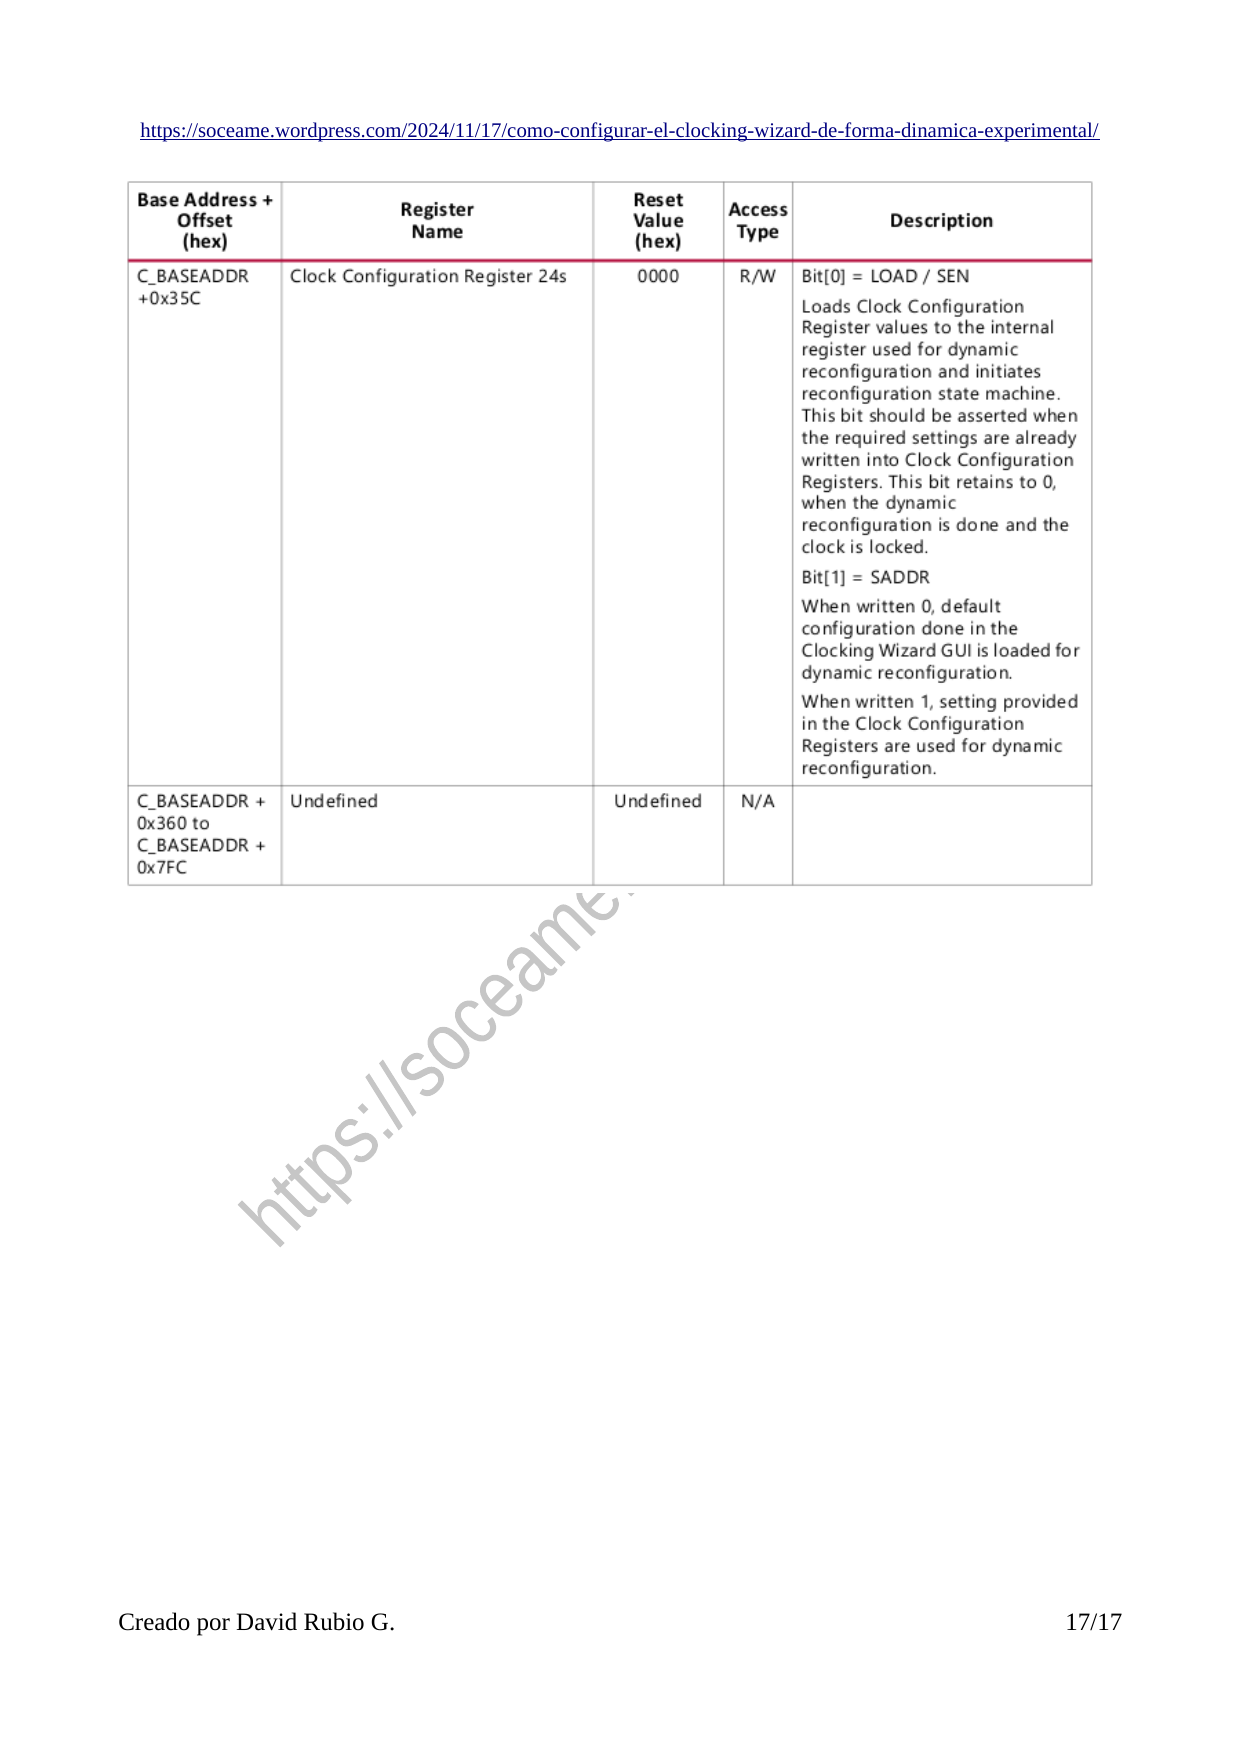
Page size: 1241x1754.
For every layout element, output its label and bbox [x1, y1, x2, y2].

picture [118, 177, 1101, 893]
